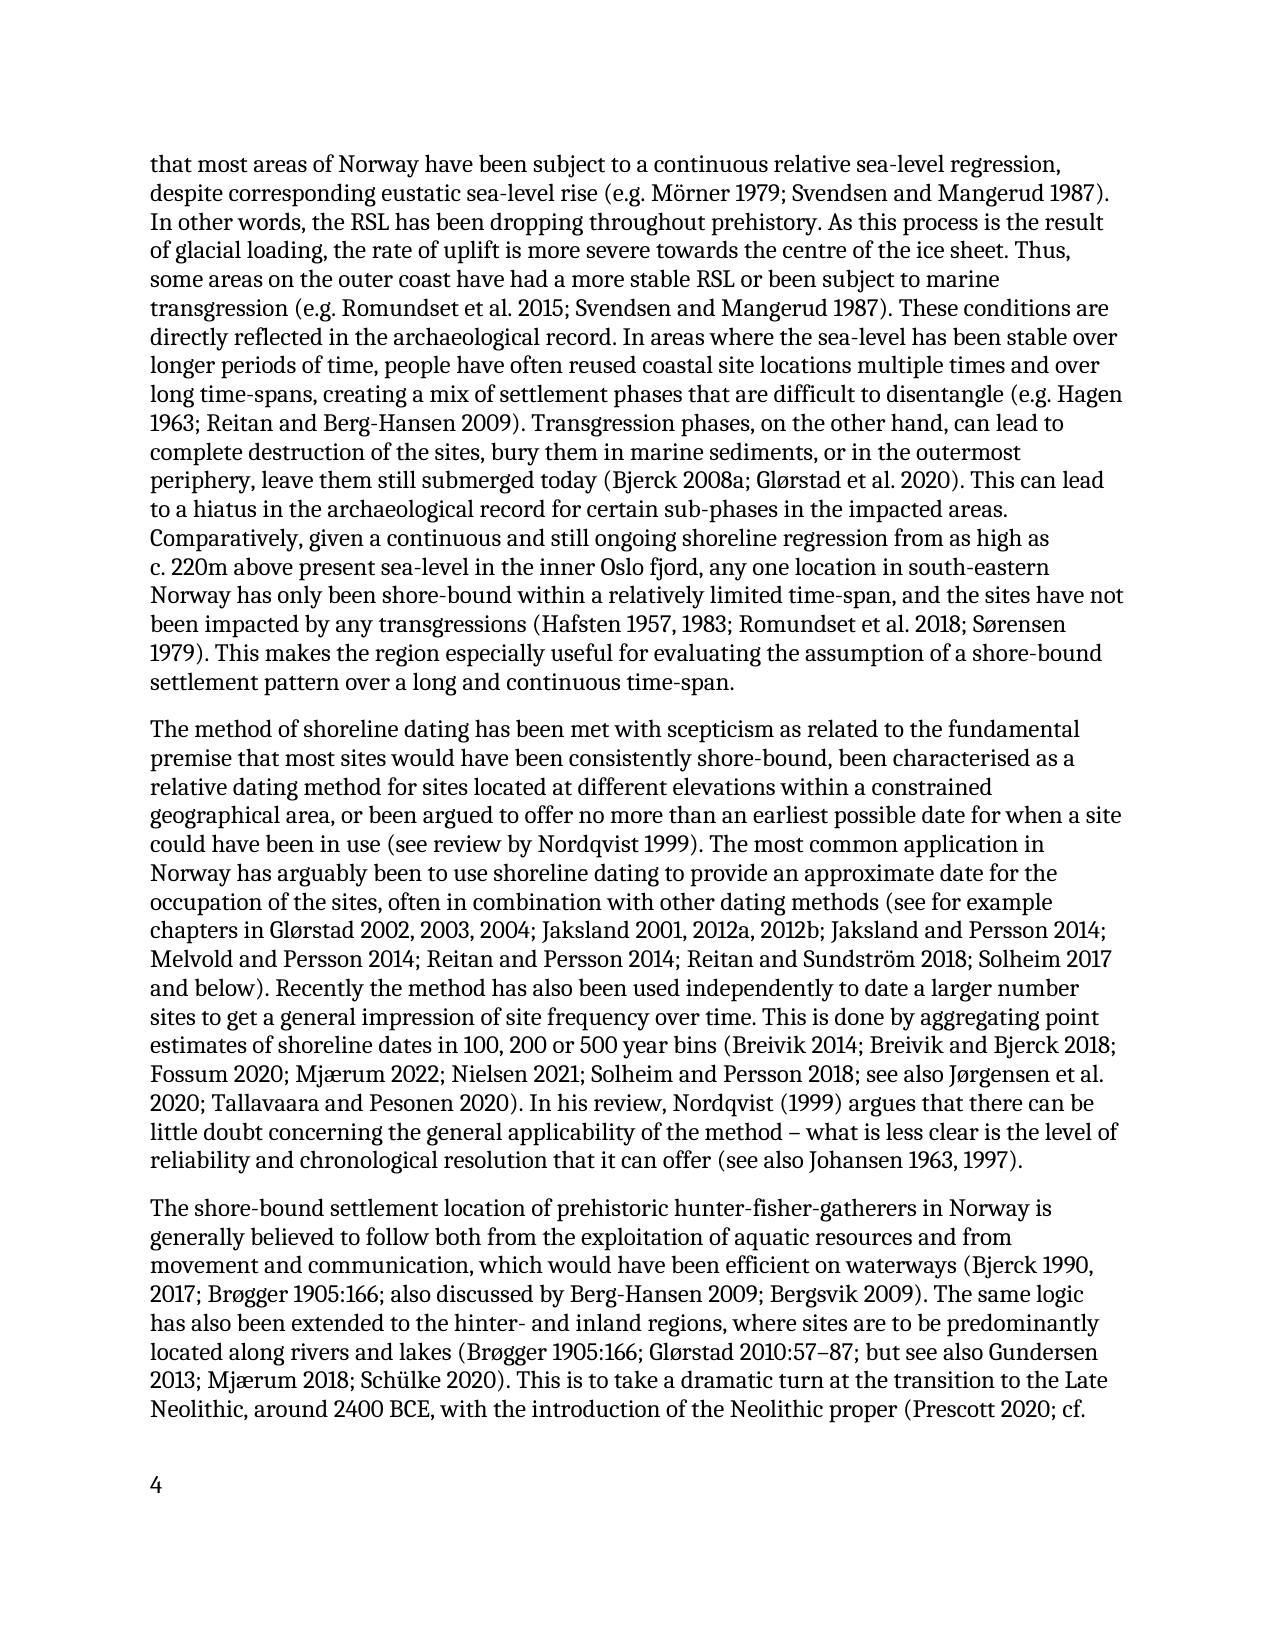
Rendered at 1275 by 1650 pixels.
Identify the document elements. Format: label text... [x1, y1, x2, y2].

text The method of shoreline dating has been met with scepticism as related to the fundamental premise that most sites would have been consistently shore-bound, been characterised as a relative dating method for sites located at different elevations within a constrained geographical area, or been argued to offer no more than an earliest possible date for when a site could have been in use (see review by Nordqvist 1999). The most common application in Norway has arguably been to use shoreline dating to provide an approximate date for the occupation of the sites, often in combination with other dating methods (see for example chapters in Glørstad 2002, 2003, 2004; Jaksland 2001, 2012a, 2012b; Jaksland and Persson 2014; Melvold and Persson 2014; Reitan and Persson 2014; Reitan and Sundström 2018; Solheim 2017 and below). Recently the method has also been used independently to date a larger number sites to get a general impression of site frequency over time. This is done by aggregating point estimates of shoreline dates in 100, 200 or 500 year bins (Breivik 2014; Breivik and Bjerck 2018; Fossum 2020; Mjærum 2022; Nielsen 2021; Solheim and Persson 2018; see also Jørgensen et al. 2020; Tallavaara and Pesonen 2020). In his review, Nordqvist (1999) argues that there can be little doubt concerning the general applicability of the method – what is less clear is the level of reliability and chronological resolution that it can offer (see also Johansen 1963, 1997). [150, 715, 1125, 1175]
text The shore-bound settlement location of prehistoric hunter-fisher-gatherers in Norway is generally believed to follow both from the exploitation of aquatic resources and from movement and communication, which would have been efficient on waterways (Bjerck 1990, 2017; Brøgger 1905:166; also discussed by Berg-Hansen 2009; Bergsvik 2009). The same logic has also been extended to the hinter- and inland regions, where sites are to be predominantly located along rivers and lakes (Brøgger 1905:166; Glørstad 2010:57–87; but see also Gundersen 2013; Mjærum 2018; Schülke 2020). This is to take a dramatic turn at the transition to the Late Neolithic, around 2400 BCE, with the introduction of the Neolithic proper (Prescott 2020; cf. [150, 1194, 1125, 1424]
text that most areas of Norway have been subject to a continuous relative sea-level regression, despite corresponding eustatic sea-level rise (e.g. Mörner 1979; Svendsen and Mangerud 1987). In other words, the RSL has been dropping throughout prehistory. As this process is the result of glacial loading, the rate of uplift is more severe towards the centre of the ice sheet. Thus, some areas on the outer coast have had a more stable RSL or been subject to marine transgression (e.g. Romundset et al. 2015; Svendsen and Mangerud 1987). These conditions are directly reflected in the archaeological record. In areas where the sea-level has been stable over longer periods of time, people have often reused coastal site locations multiple times and over long time-spans, creating a mix of settlement phases that are difficult to disentangle (e.g. Hagen 1963; Reitan and Berg-Hansen 2009). Transgression phases, on the other hand, can lead to complete destruction of the sites, bury them in marine sediments, or in the outermost periphery, leave them still submerged today (Bjerck 2008a; Glørstad et al. 2020). This can lead to a hiatus in the archaeological record for certain sub-phases in the impacted areas. Comparatively, given a continuous and still ongoing shoreline regression from as high as c. 220m above present sea-level in the inner Oslo fjord, any one location in south-eastern Norway has only been shore-bound within a relatively limited time-span, and the sites have not been impacted by any transgressions (Hafsten 1957, 1983; Romundset et al. 2018; Sørensen 1979). This makes the region especially useful for evaluating the assumption of a shore-bound settlement pattern over a long and continuous time-span. [150, 150, 1125, 696]
